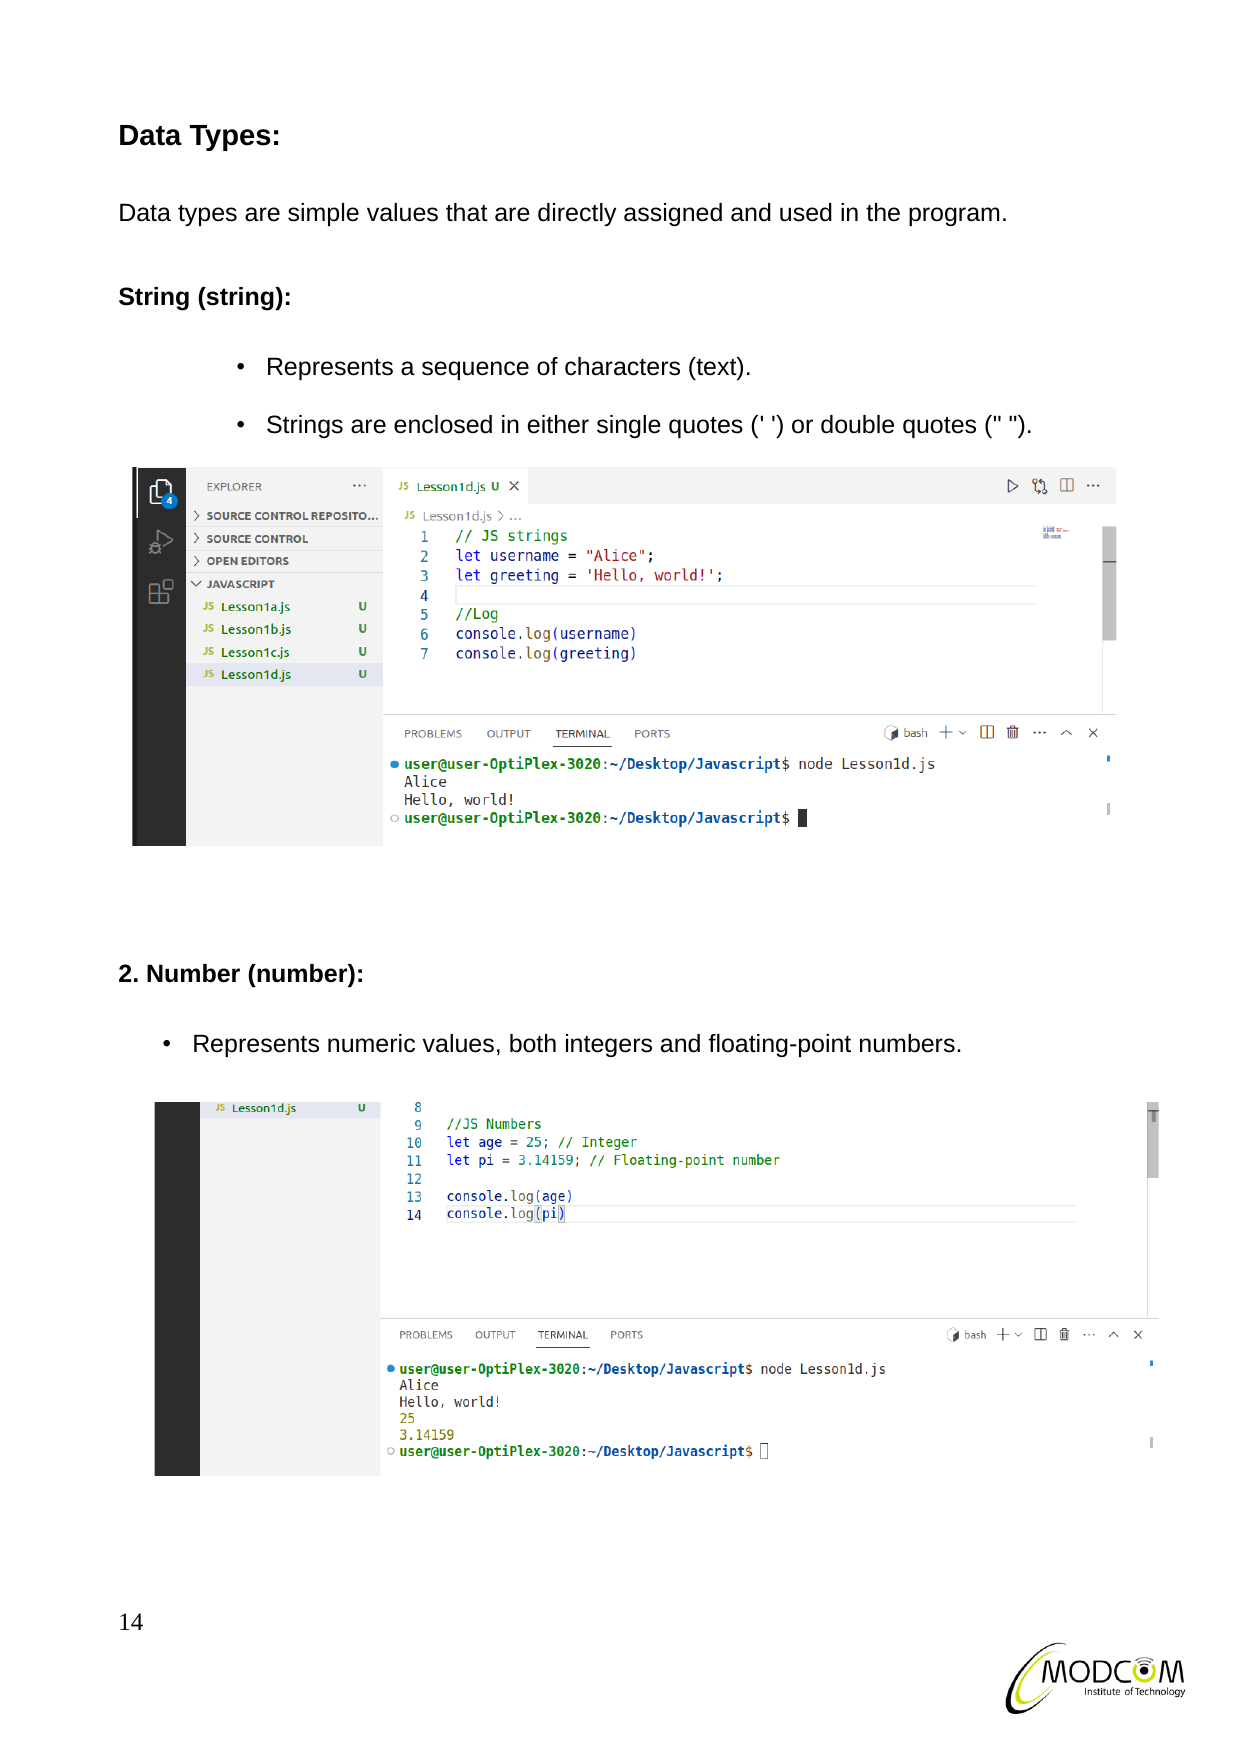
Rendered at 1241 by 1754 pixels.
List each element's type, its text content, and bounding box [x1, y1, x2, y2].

picture [154, 1102, 1159, 1476]
subtitle String (string): [118, 282, 1122, 311]
picture [132, 467, 1117, 846]
subtitle 2. Number (number): [118, 959, 1122, 988]
list Strings are enclosed in either single quotes (' ') or double quotes (" "). [236, 410, 1122, 439]
subtitle Data Types: [118, 118, 1122, 152]
list Represents numeric values, both integers and floating-point numbers. [162, 1029, 1122, 1058]
picture [997, 1626, 1191, 1718]
text Data types are simple values that are directly assigned and used in the program. [118, 198, 1122, 226]
list Represents a sequence of characters (text). [236, 352, 1122, 381]
